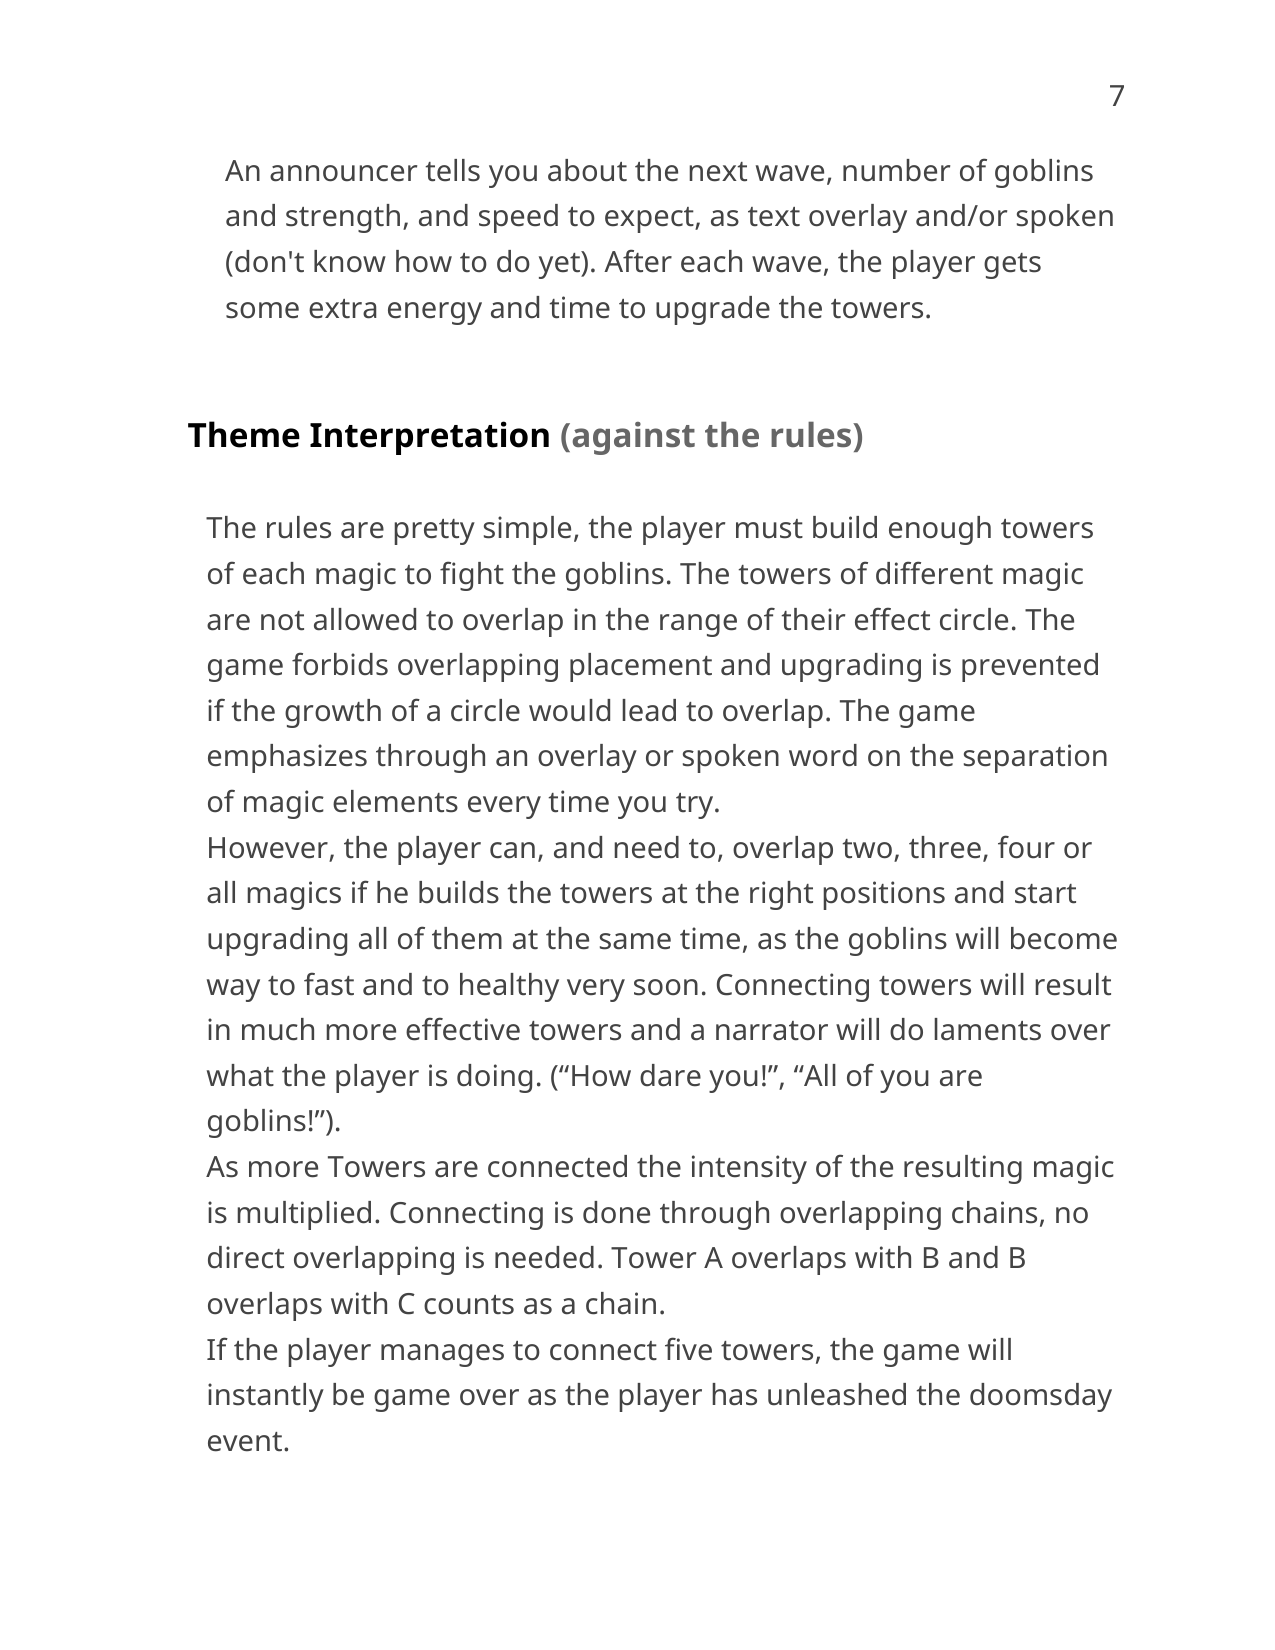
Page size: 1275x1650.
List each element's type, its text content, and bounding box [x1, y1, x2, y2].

text However, the player can, and need to, overlap two, three, four or all magics if he builds the towers at the right positions and start upgrading all of them at the same time, as the goblins will become way to fast and to healthy very soon. Connecting towers will result in much more effective towers and a narrator will do laments over what the player is doing. (“How dare you!”, “All of you are goblins!”). [206, 827, 1125, 1140]
text As more Towers are connected the intensity of the resulting magic is multiplied. Connecting is done through overlapping chains, no direct overlapping is needed. Tower A overlaps with B and B overlaps with C counts as a chain. [206, 1146, 1125, 1323]
subtitle Theme Interpretation (against the rules) [187, 411, 1125, 457]
text The rules are pretty simple, the player must build enough towers of each magic to fight the goblins. The towers of different magic are not allowed to overlap in the range of their effect circle. The game forbids overlapping placement and upgrading is prevented if the growth of a circle would lead to overlap. The game emphasizes through an overlay or spoken word on the separation of magic elements every time you try. [206, 508, 1125, 821]
text If the player manages to connect five towers, the game will instantly be game over as the player has unleashed the doomsday event. [206, 1329, 1125, 1460]
text An announcer tells you about the next wave, number of goblins and strength, and speed to expect, as text overlay and/or spoken (don't know how to do yet). After each wave, the player gets some extra energy and time to upgrade the towers. [225, 150, 1125, 327]
